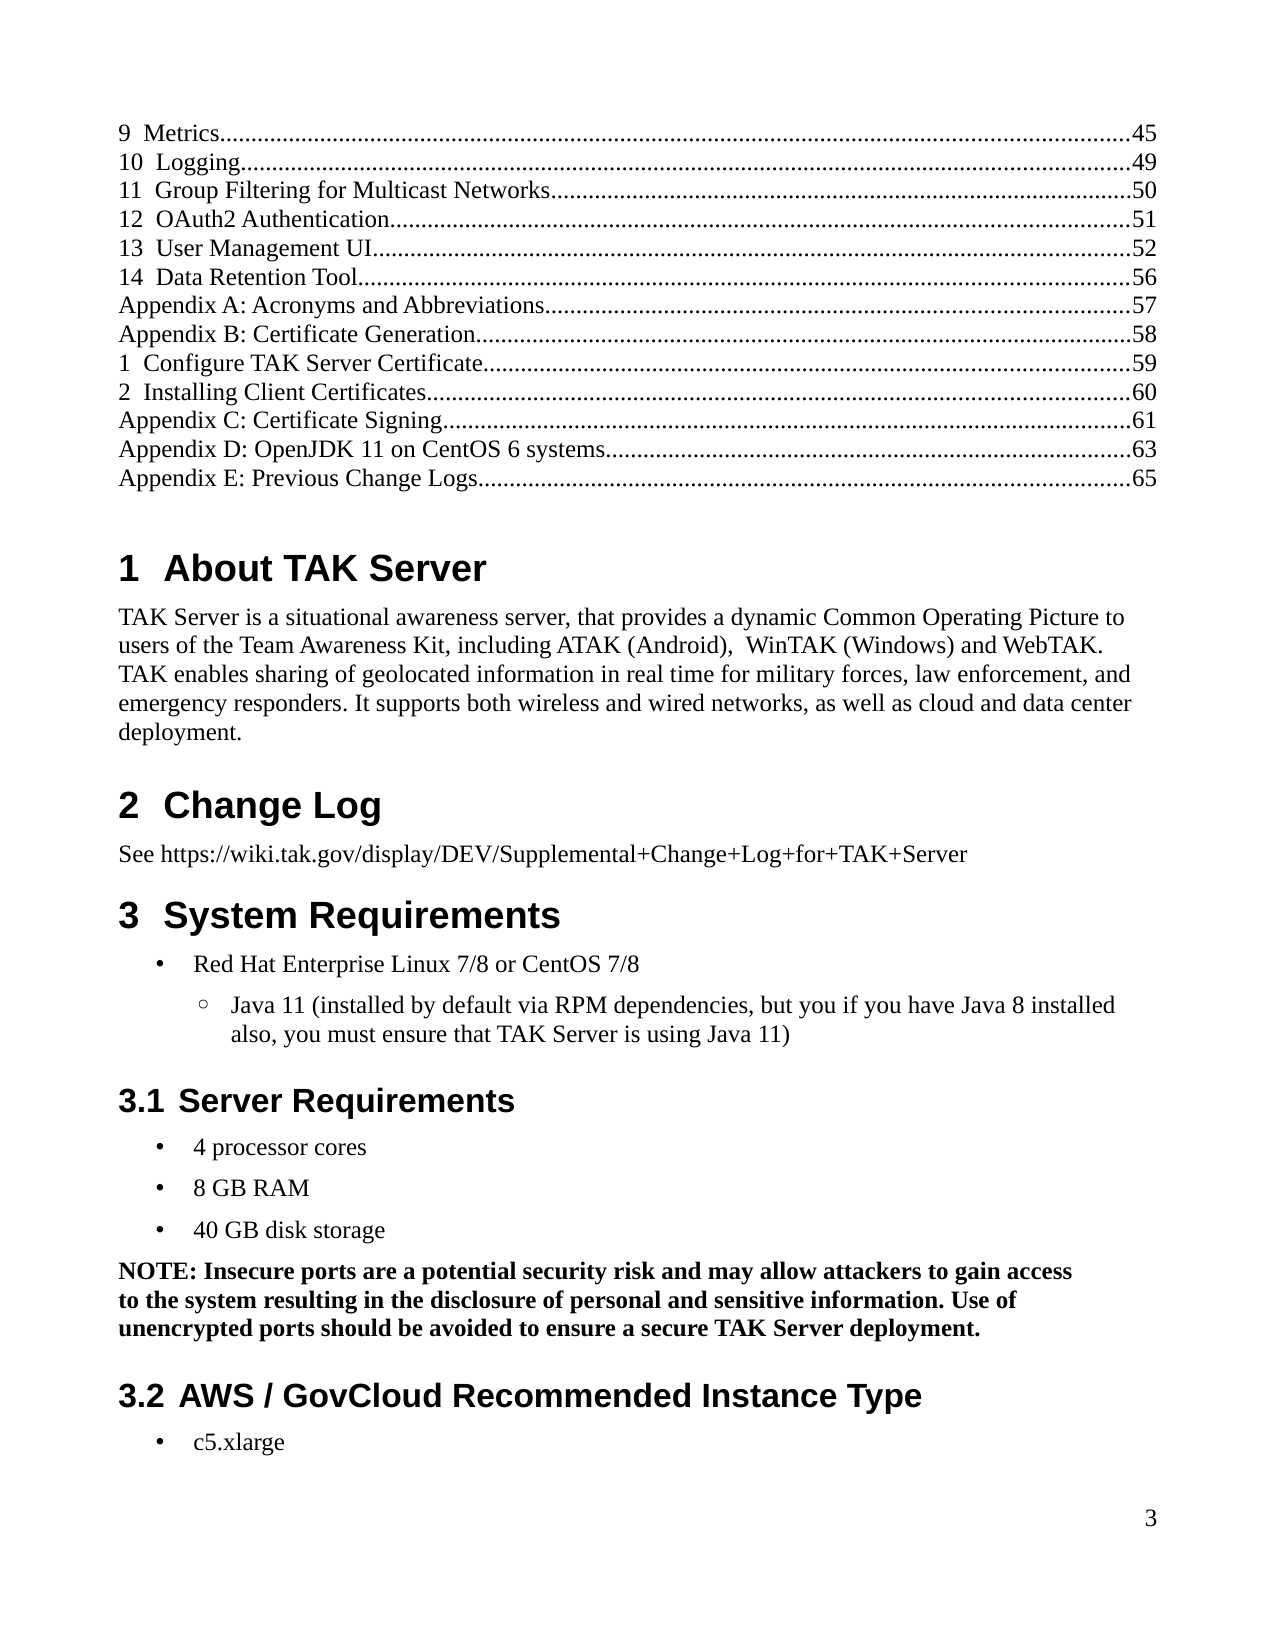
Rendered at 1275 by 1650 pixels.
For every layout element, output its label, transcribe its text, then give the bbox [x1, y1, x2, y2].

text NOTE: Insecure ports are a potential security risk and may allow attackers to gain access to the system resulting in the disclosure of personal and sensitive information. Use of unencrypted ports should be avoided to ensure a secure TAK Server deployment. [118, 1256, 1098, 1342]
subtitle System Requirements [118, 893, 1157, 937]
text Appendix B: Certificate Generation 58 [118, 319, 1157, 348]
text 1 Configure TAK Server Certificate 59 [118, 348, 1157, 377]
list Java 11 (installed by default via RPM dependencies, but you if you have Java 8 installed also, you must ensure that TAK Server is using Java 11) [193, 990, 1157, 1048]
text 12 OAuth2 Authentication 51 [118, 204, 1157, 233]
list c5.xlarge [156, 1427, 1157, 1456]
list Red Hat Enterprise Linux 7/8 or CentOS 7/8 [156, 949, 1157, 978]
text See https://wiki.tak.gov/display/DEV/Supplemental+Change+Log+for+TAK+Server [118, 839, 1157, 868]
list 8 GB RAM [156, 1173, 1157, 1202]
subtitle Server Requirements [118, 1081, 1157, 1120]
text 13 User Management UI 52 [118, 233, 1157, 262]
subtitle Change Log [118, 783, 1157, 827]
text Appendix E: Previous Change Logs 65 [118, 463, 1157, 492]
text 10 Logging 49 [118, 147, 1157, 176]
list 40 GB disk storage [156, 1215, 1157, 1243]
text Appendix C: Certificate Signing 61 [118, 406, 1157, 434]
text 9 Metrics 45 [118, 118, 1157, 147]
text TAK Server is a situational awareness server, that provides a dynamic Common Operating Picture to users of the Team Awareness Kit, including ATAK (Android), WinTAK (Windows) and WebTAK. TAK enables sharing of geolocated information in real time for military forces, law enforcement, and emergency responders. It supports both wireless and wired networks, as well as cloud and data center deployment. [118, 602, 1157, 746]
text 14 Data Retention Tool 56 [118, 262, 1157, 291]
text 2 Installing Client Certificates 60 [118, 377, 1157, 406]
subtitle AWS / GovCloud Recommended Instance Type [118, 1376, 1157, 1414]
text 11 Group Filtering for Multicast Networks 50 [118, 176, 1157, 204]
subtitle About TAK Server [118, 546, 1157, 589]
text Appendix A: Acronyms and Abbreviations 57 [118, 291, 1157, 319]
text Appendix D: OpenJDK 11 on CentOS 6 systems 63 [118, 434, 1157, 463]
list 4 processor cores [156, 1132, 1157, 1161]
